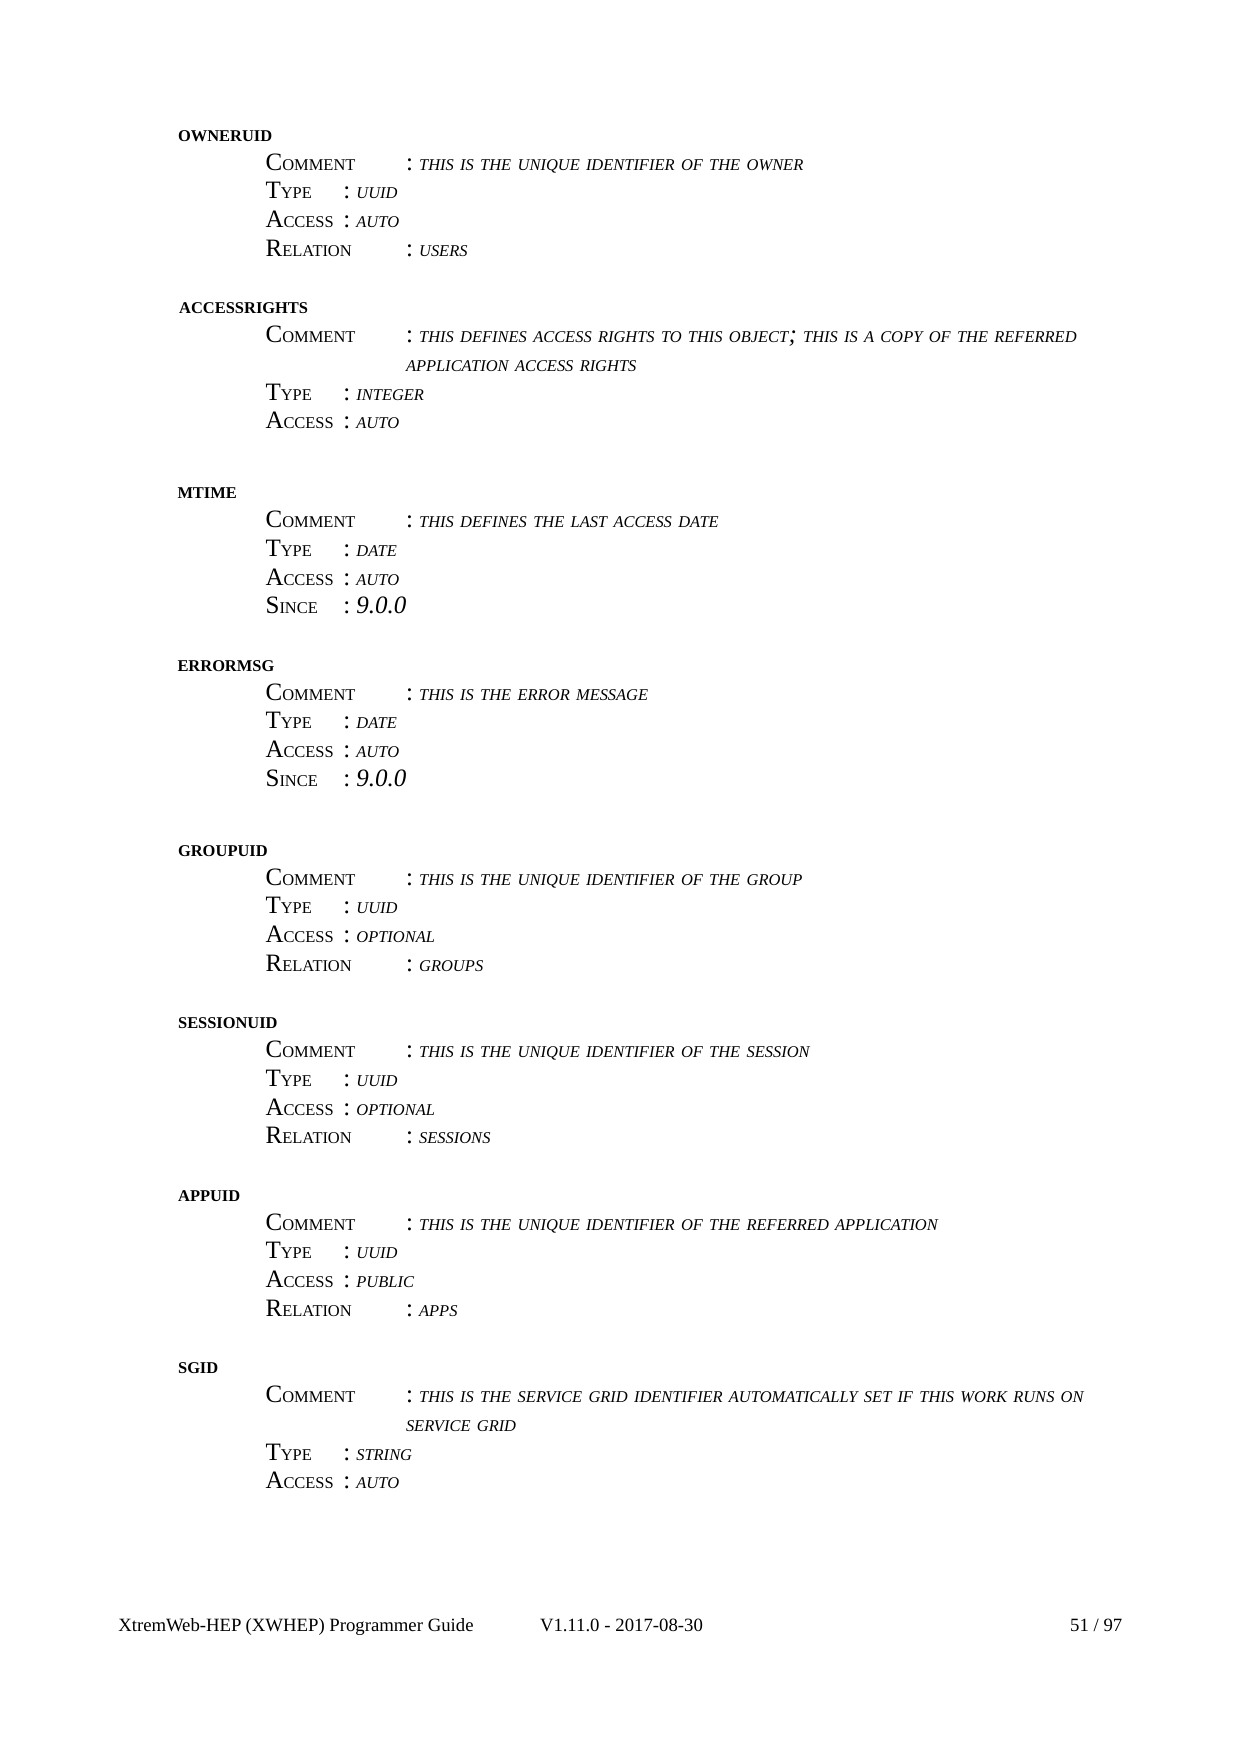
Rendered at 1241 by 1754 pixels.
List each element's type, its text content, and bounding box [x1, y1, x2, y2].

text Type : uuid [265, 891, 1122, 919]
text appuid [178, 1178, 1122, 1207]
text Type : string [265, 1437, 1122, 1466]
text Relation : sessions [265, 1121, 1122, 1149]
text Access : auto [265, 1466, 1122, 1494]
text Access : optional [265, 919, 1122, 948]
text Type : date [265, 706, 1122, 734]
text sgid [178, 1351, 1122, 1379]
text groupuid [178, 833, 1122, 862]
text sessionuid [178, 1006, 1122, 1034]
text Comment : this is the error message [265, 677, 1122, 706]
text Type : uuid [265, 1063, 1122, 1092]
text Relation : users [265, 233, 1122, 262]
text Comment : this is the service grid identifier automatically set if this work runs on service grid [265, 1379, 1122, 1437]
text Type : uuid [265, 176, 1122, 204]
text Type : integer [265, 377, 1122, 406]
text errormsg [177, 648, 1122, 677]
text Comment : this is the unique identifier of the owner [265, 147, 1122, 176]
text Relation : groups [265, 948, 1122, 977]
text Access : auto [265, 562, 1122, 591]
text Comment : this is the unique identifier of the referred application [265, 1207, 1122, 1236]
text Comment : this defines access rights to this object; this is a copy of the referred application access rights [265, 319, 1122, 377]
text Access : optional [265, 1092, 1122, 1121]
text Access : auto [265, 406, 1122, 434]
text mtime [177, 476, 1122, 504]
text Access : public [265, 1264, 1122, 1293]
text Comment : this is the unique identifier of the session [265, 1034, 1122, 1063]
text Access : auto [265, 734, 1122, 763]
text Access : auto [265, 204, 1122, 233]
text owneruid [178, 118, 1122, 147]
text Comment : this is the unique identifier of the group [265, 862, 1122, 891]
text Since : 9.0.0 [265, 763, 1122, 792]
text Relation : apps [265, 1293, 1122, 1322]
text Comment : this defines the last access date [265, 504, 1122, 533]
text Type : date [265, 533, 1122, 562]
text Since : 9.0.0 [265, 591, 1122, 619]
text accessrights [179, 291, 1122, 319]
text Type : uuid [265, 1236, 1122, 1264]
